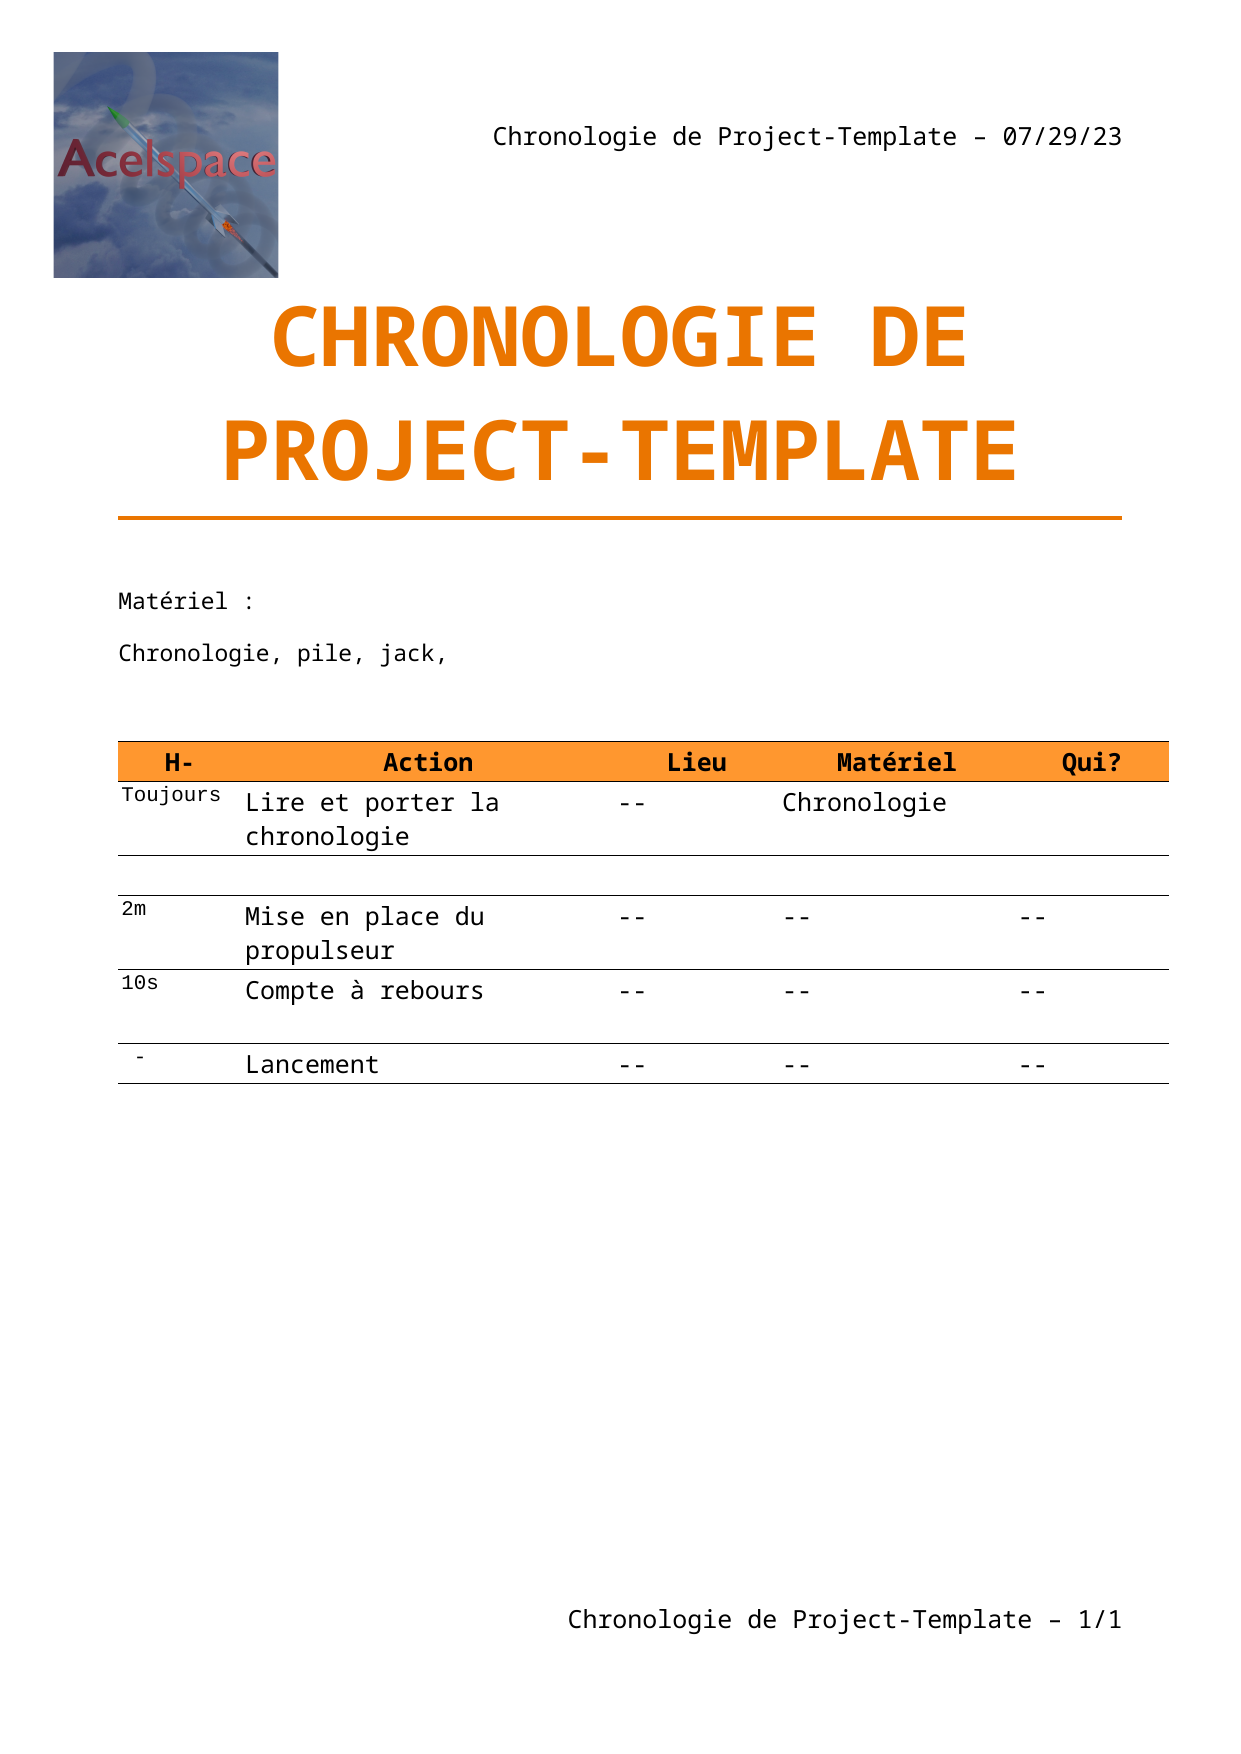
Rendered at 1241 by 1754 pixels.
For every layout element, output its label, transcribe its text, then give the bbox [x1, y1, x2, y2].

table_cell Mise en place du propulseur [242, 896, 614, 969]
table_cell [1015, 856, 1169, 895]
table_cell -- [614, 1044, 779, 1083]
text Matériel : [118, 585, 1122, 616]
title Chronologie de Project-Template [118, 207, 1122, 516]
table_cell [614, 856, 779, 895]
table_cell [118, 856, 242, 895]
table_cell -- [614, 782, 779, 855]
picture [53, 52, 279, 278]
table_cell -- [779, 970, 1015, 1043]
table_cell -- [614, 896, 779, 969]
table_cell Lancement [242, 1044, 614, 1083]
table_header Matériel [779, 742, 1015, 781]
table_cell -- [779, 896, 1015, 969]
table_cell - [118, 1044, 242, 1083]
table_cell [242, 856, 614, 895]
table_header H- [118, 742, 242, 781]
table_cell -- [1015, 896, 1169, 969]
table_cell 2m [118, 896, 242, 969]
table_cell Lire et porter la chronologie [242, 782, 614, 855]
table_header Qui? [1015, 742, 1169, 781]
table_cell Compte à rebours [242, 970, 614, 1043]
table_header Lieu [614, 742, 779, 781]
table_cell Toujours [118, 782, 242, 855]
table_cell 10s [118, 970, 242, 1043]
table_cell -- [614, 970, 779, 1043]
table_cell -- [779, 1044, 1015, 1083]
table_cell Chronologie [779, 782, 1015, 855]
table_cell -- [1015, 970, 1169, 1043]
table_cell [779, 856, 1015, 895]
table_cell [1015, 782, 1169, 855]
text Chronologie, pile, jack, [118, 637, 1122, 668]
table_cell -- [1015, 1044, 1169, 1083]
